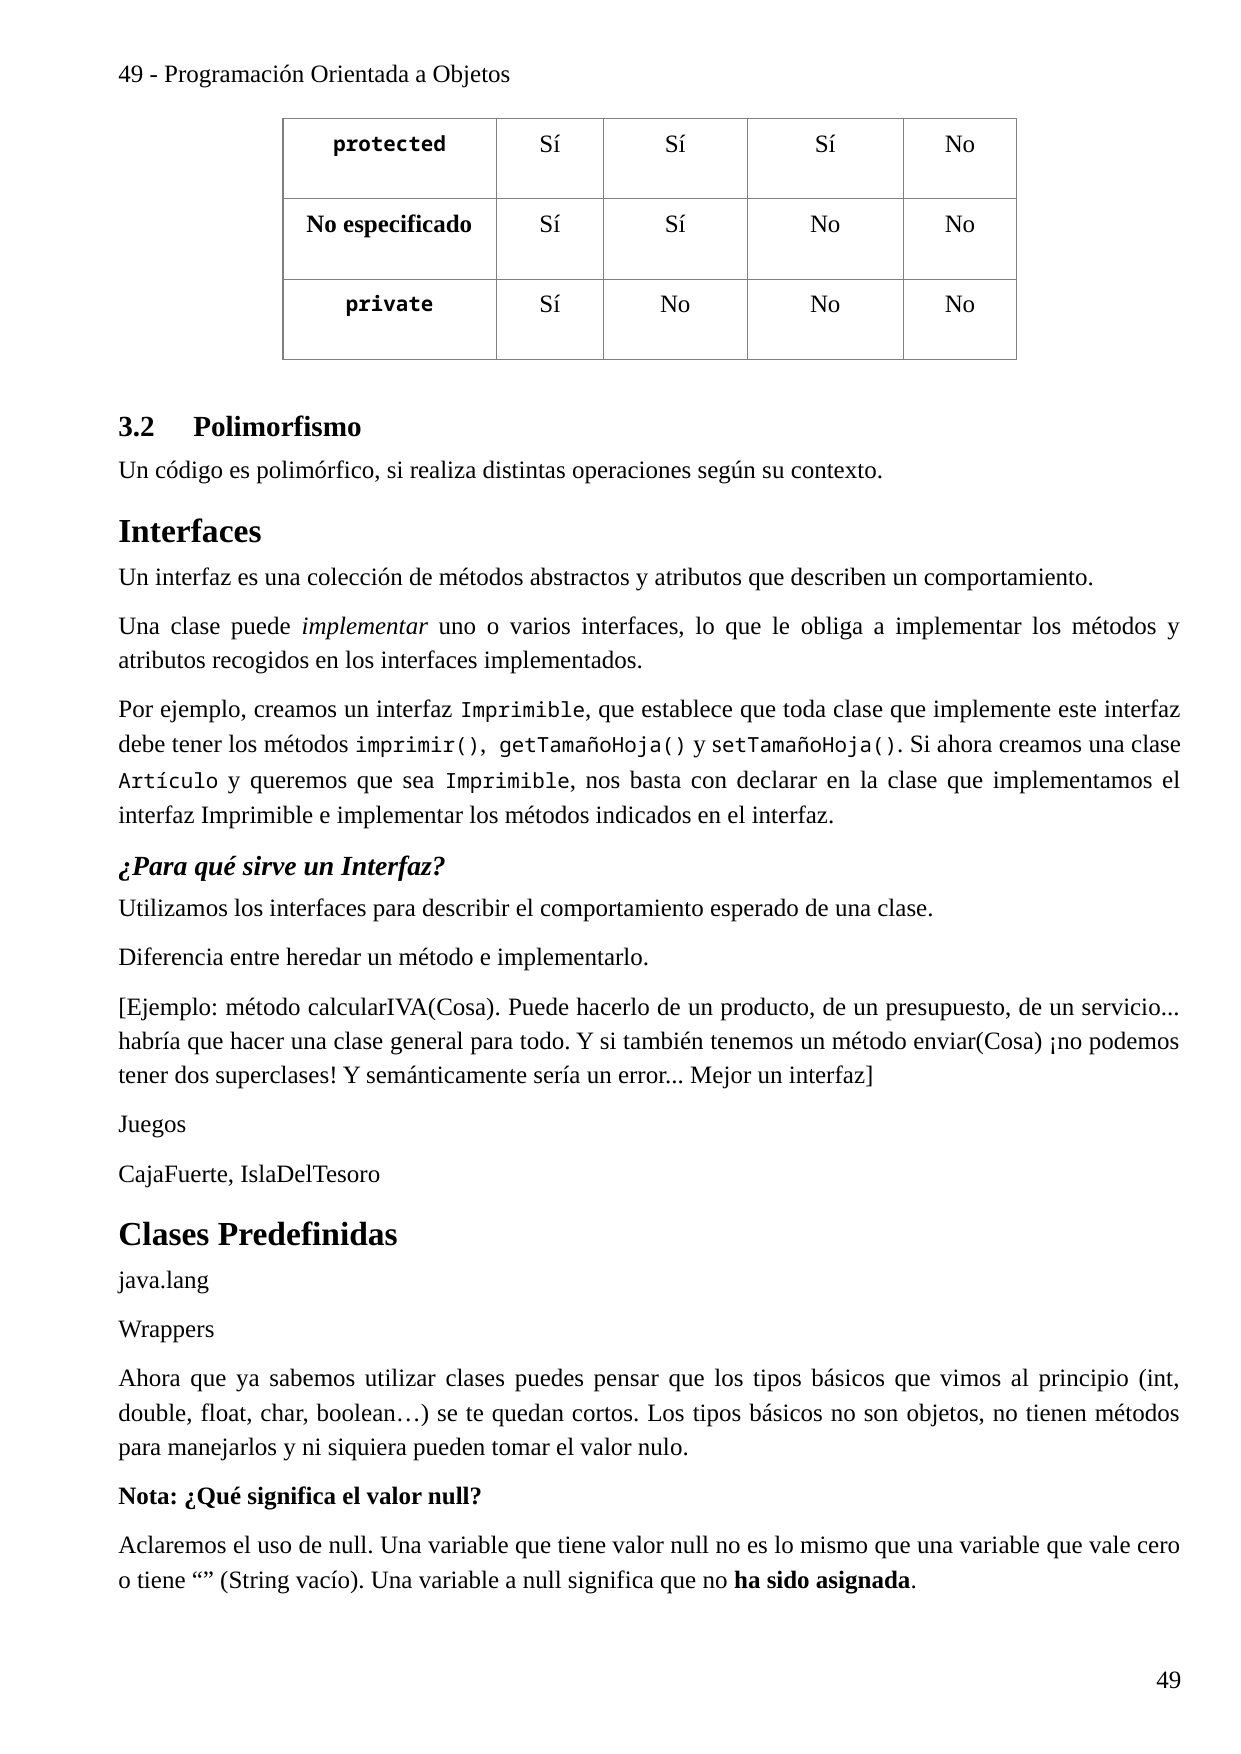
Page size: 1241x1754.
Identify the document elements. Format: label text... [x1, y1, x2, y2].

subtitle ¿Para qué sirve un Interfaz? [118, 849, 1181, 881]
table_cell No [904, 199, 1016, 278]
table_cell No [748, 280, 903, 359]
text Juegos [118, 1109, 1181, 1138]
text Ahora que ya sabemos utilizar clases puedes pensar que los tipos básicos que vimos al principio (int, double, float, char, boolean…) se te quedan cortos. Los tipos básicos no son objetos, no tienen métodos para manejarlos y ni siquiera pueden tomar el valor nulo. [118, 1363, 1181, 1461]
table_cell Sí [604, 119, 747, 198]
text [Ejemplo: método calcularIVA(Cosa). Puede hacerlo de un producto, de un presupuesto, de un servicio... habría que hacer una clase general para todo. Y si también tenemos un método enviar(Cosa) ¡no podemos tener dos superclases! Y semánticamente sería un error... Mejor un interfaz] [118, 992, 1181, 1089]
table_cell Sí [497, 280, 603, 359]
subtitle Polimorfismo [118, 409, 1181, 443]
text Una clase puede implementar uno o varios interfaces, lo que le obliga a implementar los métodos y atributos recogidos en los interfaces implementados. [118, 611, 1181, 674]
table_cell private [284, 280, 496, 359]
text Wrappers [118, 1314, 1181, 1343]
table_cell Sí [497, 199, 603, 278]
table_cell No [904, 119, 1016, 198]
subtitle Clases Predefinidas [118, 1214, 1181, 1253]
text Nota: ¿Qué significa el valor null? [118, 1481, 1181, 1510]
text Utilizamos los interfaces para describir el comportamiento esperado de una clase. [118, 893, 1181, 922]
table_cell No [748, 199, 903, 278]
table_cell protected [284, 119, 496, 198]
table_cell Sí [604, 199, 747, 278]
text Diferencia entre heredar un método e implementarlo. [118, 942, 1181, 971]
text Aclaremos el uso de null. Una variable que tiene valor null no es lo mismo que una variable que vale cero o tiene “” (String vacío). Una variable a null significa que no ha sido asignada. [118, 1530, 1181, 1593]
table_cell No [904, 280, 1016, 359]
table_cell No [604, 280, 747, 359]
table_cell Sí [497, 119, 603, 198]
text CajaFuerte, IslaDelTesoro [118, 1159, 1181, 1187]
table_cell No especificado [284, 199, 496, 278]
text Un código es polimórfico, si realiza distintas operaciones según su contexto. [118, 455, 1181, 484]
text Por ejemplo, creamos un interfaz Imprimible, que establece que toda clase que implemente este interfaz debe tener los métodos imprimir(), getTamañoHoja() y setTamañoHoja(). Si ahora creamos una clase Artículo y queremos que sea Imprimible, nos basta con declarar en la clase que implementamos el interfaz Imprimible e implementar los métodos indicados en el interfaz. [118, 694, 1181, 829]
text java.lang [118, 1265, 1181, 1294]
table_cell Sí [748, 119, 903, 198]
subtitle Interfaces [118, 511, 1181, 549]
text Un interfaz es una colección de métodos abstractos y atributos que describen un comportamiento. [118, 562, 1181, 591]
